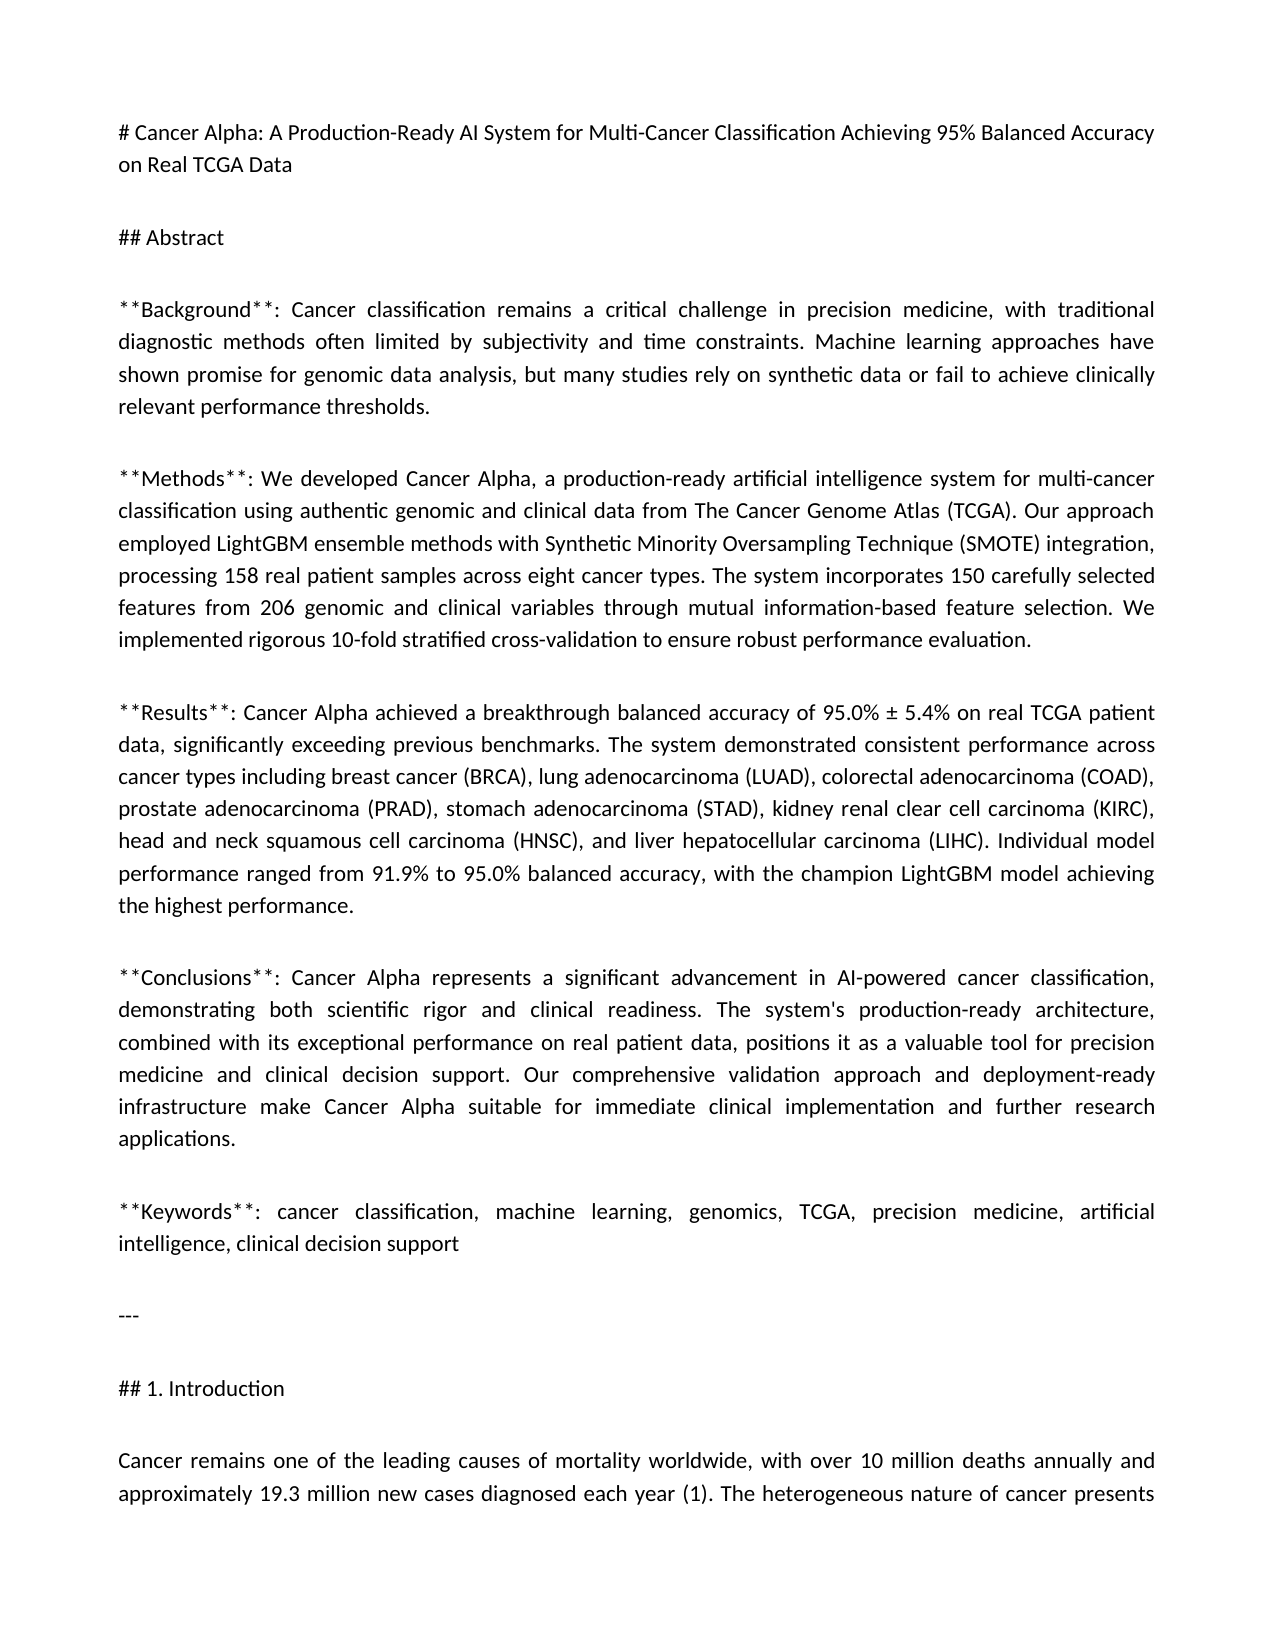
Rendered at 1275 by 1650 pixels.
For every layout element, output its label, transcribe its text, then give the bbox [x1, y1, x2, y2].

text --- [118, 1302, 1157, 1329]
text Cancer remains one of the leading causes of mortality worldwide, with over 10 million deaths annually and approximately 19.3 million new cases diagnosed each year (1). The heterogeneous nature of cancer presents [118, 1447, 1157, 1507]
text ## Abstract [118, 223, 1157, 251]
text ## 1. Introduction [118, 1374, 1157, 1402]
text # Cancer Alpha: A Production-Ready AI System for Multi-Cancer Classification Achieving 95% Balanced Accuracy on Real TCGA Data [118, 118, 1157, 178]
text **Keywords**: cancer classification, machine learning, genomics, TCGA, precision medicine, artificial intelligence, clinical decision support [118, 1197, 1157, 1257]
text **Conclusions**: Cancer Alpha represents a significant advancement in AI-powered cancer classification, demonstrating both scientific rigor and clinical readiness. The system's production-ready architecture, combined with its exceptional performance on real patient data, positions it as a valuable tool for precision medicine and clinical decision support. Our comprehensive validation approach and deployment-ready infrastructure make Cancer Alpha suitable for immediate clinical implementation and further research applications. [118, 963, 1157, 1152]
text **Results**: Cancer Alpha achieved a breakthrough balanced accuracy of 95.0% ± 5.4% on real TCGA patient data, significantly exceeding previous benchmarks. The system demonstrated consistent performance across cancer types including breast cancer (BRCA), lung adenocarcinoma (LUAD), colorectal adenocarcinoma (COAD), prostate adenocarcinoma (PRAD), stomach adenocarcinoma (STAD), kidney renal clear cell carcinoma (KIRC), head and neck squamous cell carcinoma (HNSC), and liver hepatocellular carcinoma (LIHC). Individual model performance ranged from 91.9% to 95.0% balanced accuracy, with the champion LightGBM model achieving the highest performance. [118, 698, 1157, 919]
text **Methods**: We developed Cancer Alpha, a production-ready artificial intelligence system for multi-cancer classification using authentic genomic and clinical data from The Cancer Genome Atlas (TCGA). Our approach employed LightGBM ensemble methods with Synthetic Minority Oversampling Technique (SMOTE) integration, processing 158 real patient samples across eight cancer types. The system incorporates 150 carefully selected features from 206 genomic and clinical variables through mutual information-based feature selection. We implemented rigorous 10-fold stratified cross-validation to ensure robust performance evaluation. [118, 464, 1157, 653]
text **Background**: Cancer classification remains a critical challenge in precision medicine, with traditional diagnostic methods often limited by subjectivity and time constraints. Machine learning approaches have shown promise for genomic data analysis, but many studies rely on synthetic data or fail to achieve clinically relevant performance thresholds. [118, 295, 1157, 420]
